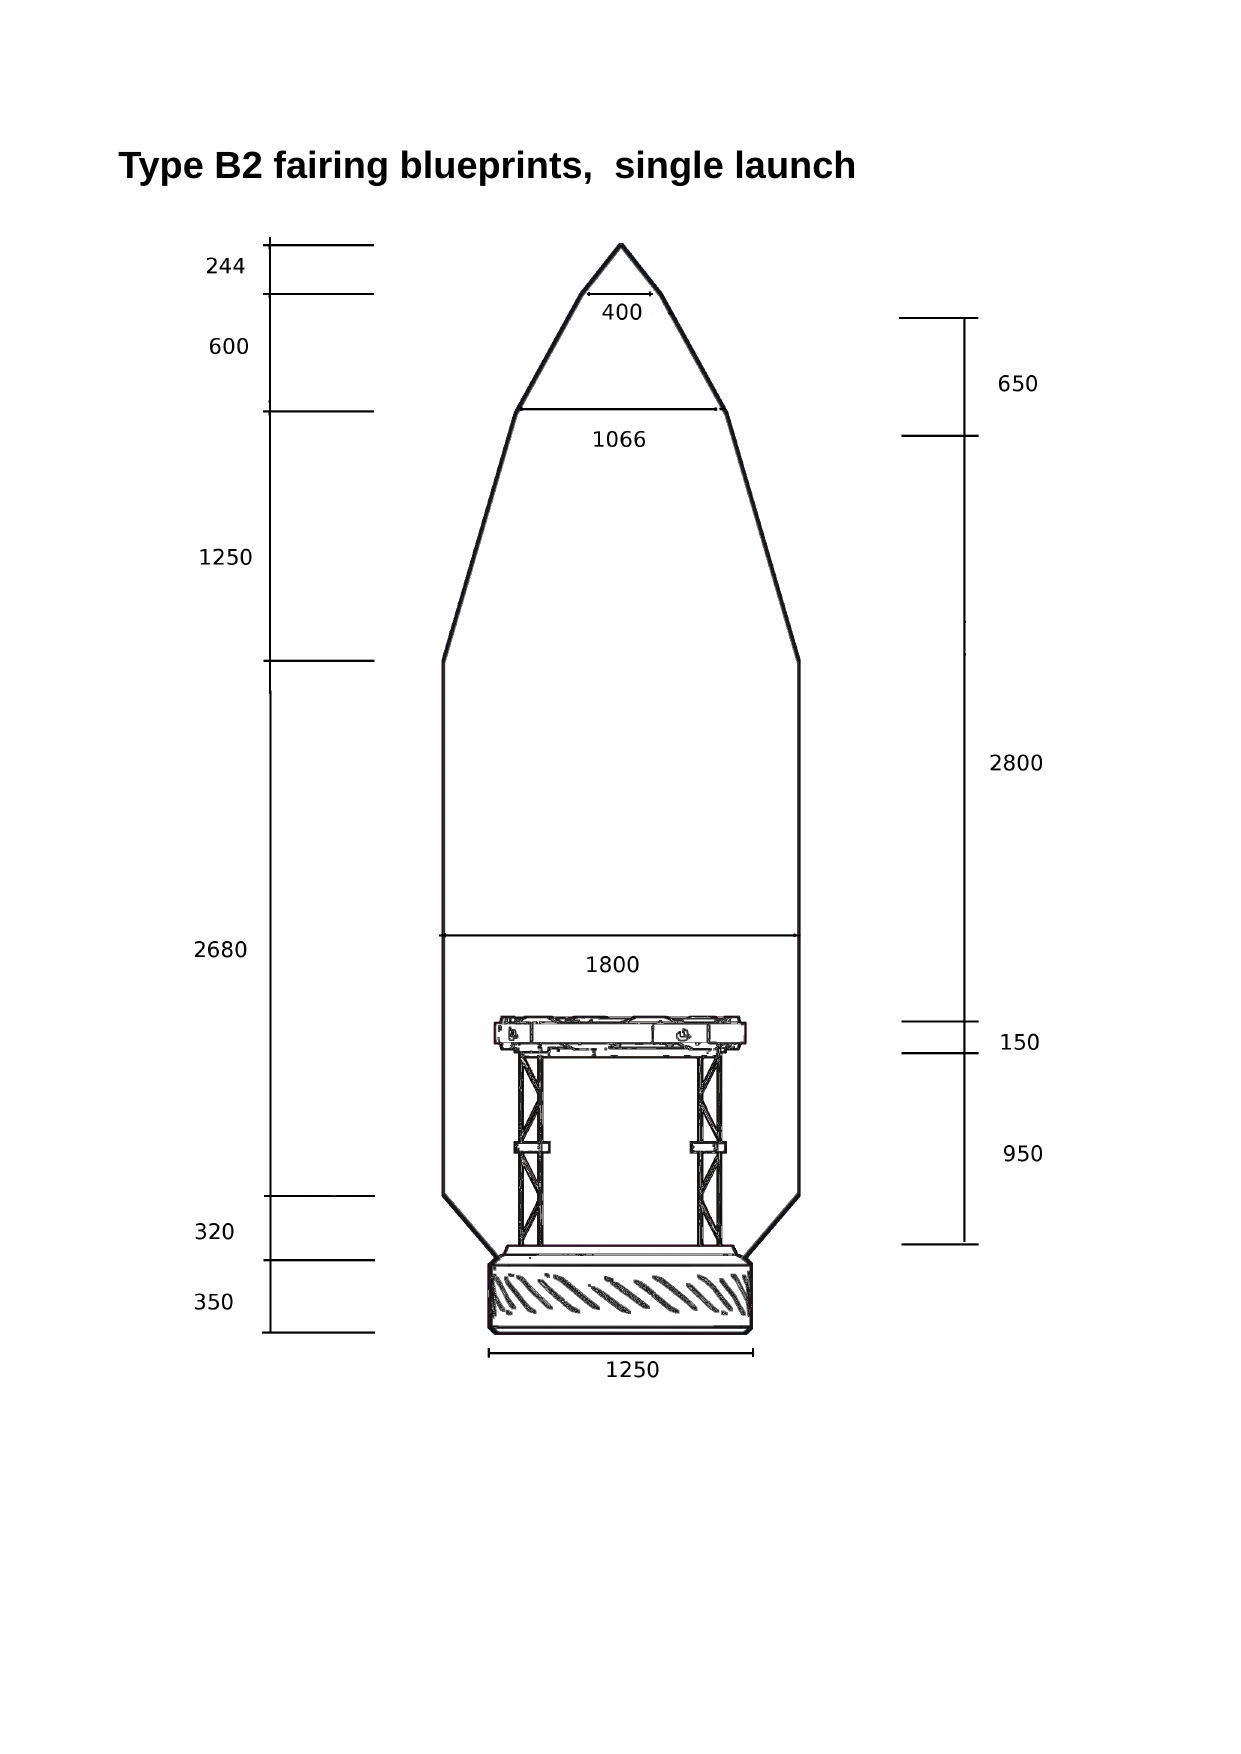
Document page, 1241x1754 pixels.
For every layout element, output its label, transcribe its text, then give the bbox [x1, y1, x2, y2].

subtitle Type B2 fairing blueprints, single launch [118, 143, 1122, 187]
